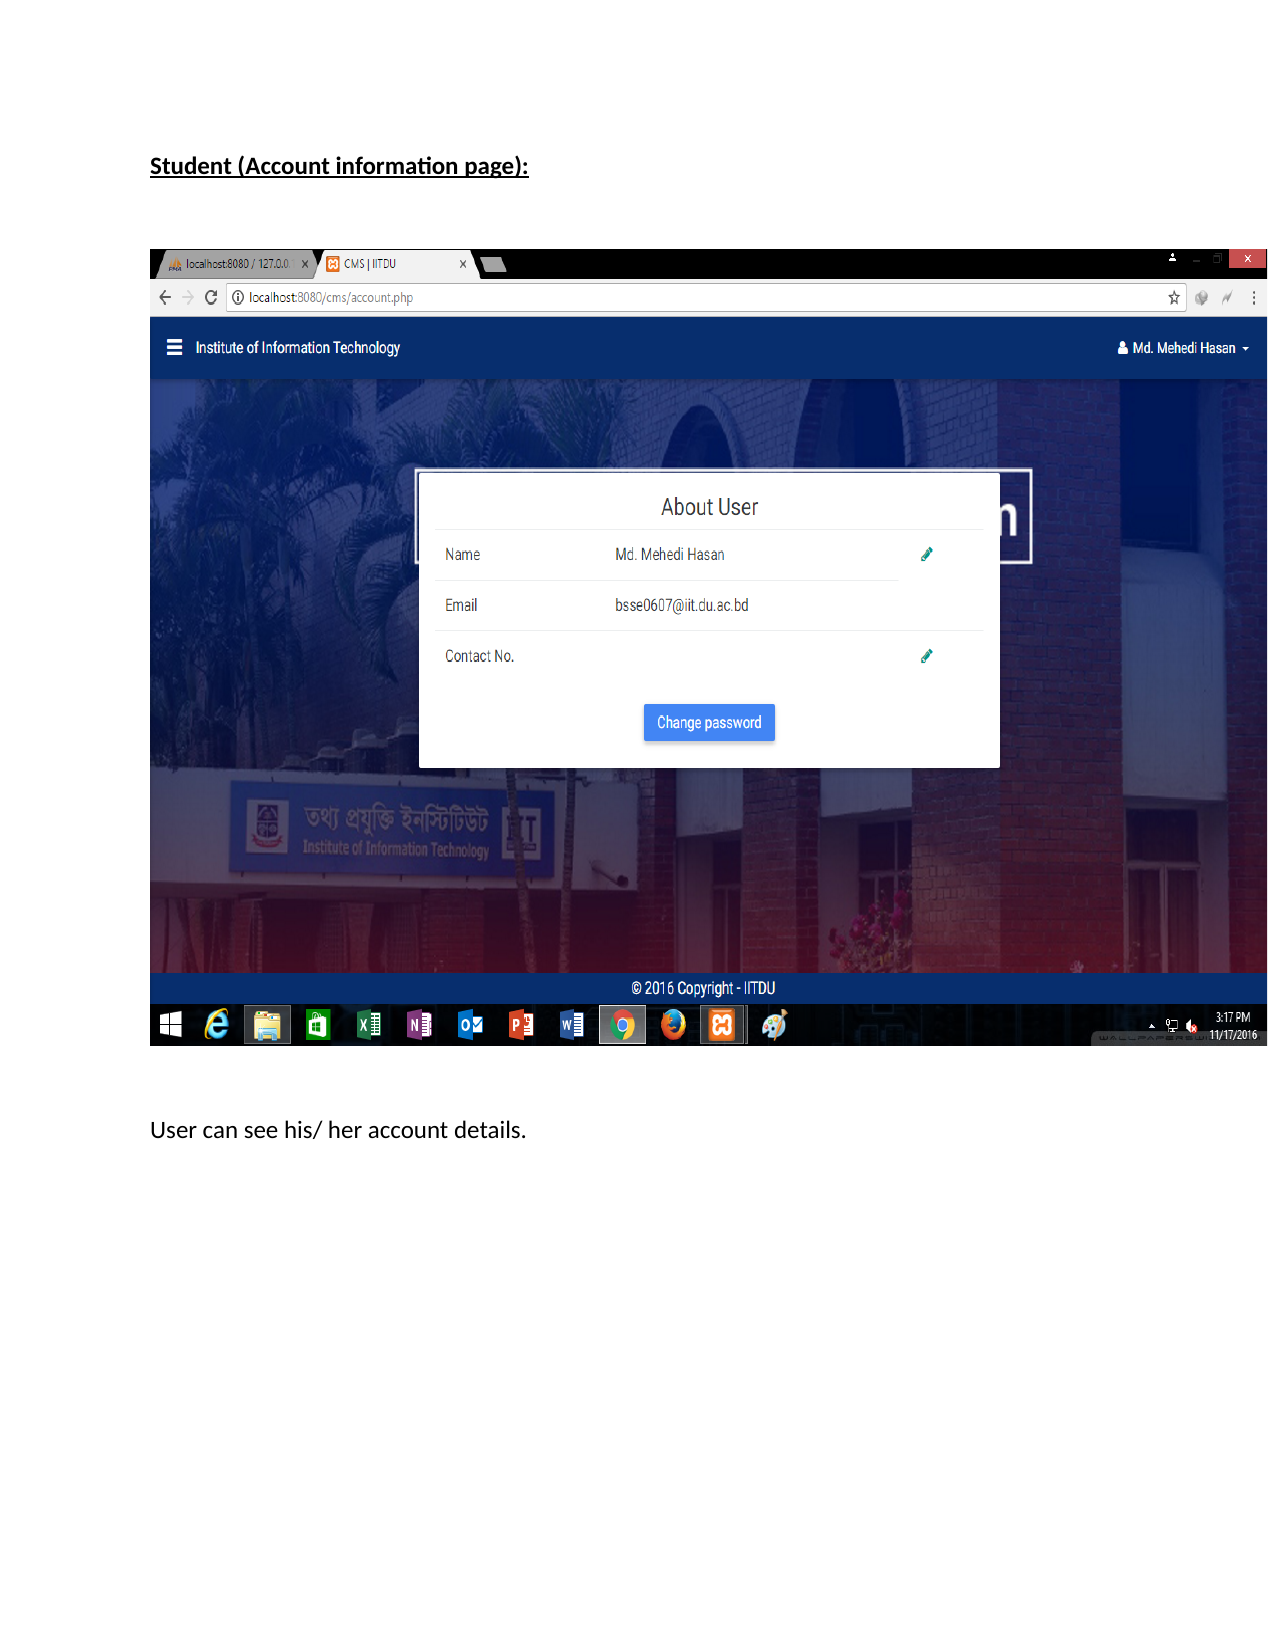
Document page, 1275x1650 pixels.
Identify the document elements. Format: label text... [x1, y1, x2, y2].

text Student (Account information page): [150, 150, 1125, 181]
picture [150, 249, 1268, 1046]
text User can see his/ her account details. [150, 1115, 1125, 1145]
